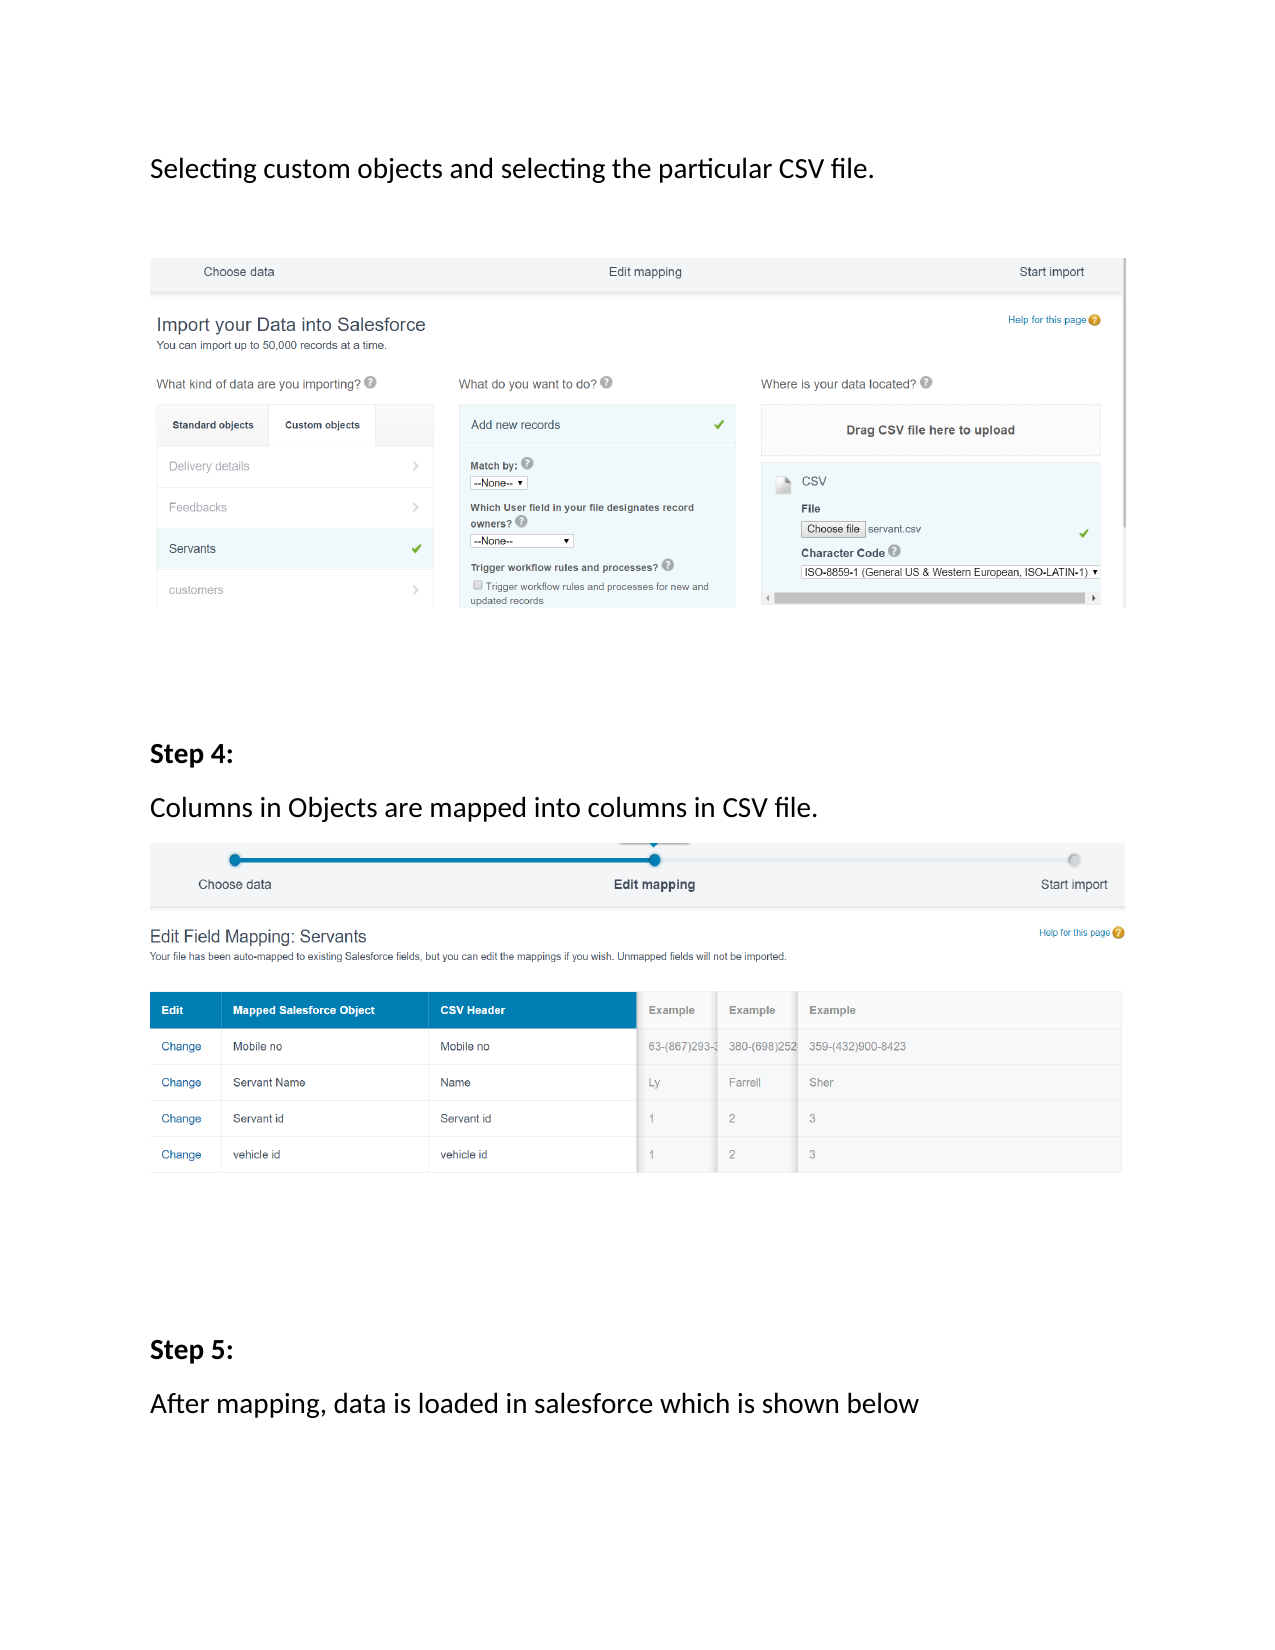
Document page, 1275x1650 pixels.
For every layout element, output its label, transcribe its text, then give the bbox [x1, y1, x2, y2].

text Step 5: [150, 1331, 1125, 1367]
text After mapping, data is loaded in salesforce which is shown below [150, 1385, 1125, 1421]
text Selecting custom objects and selecting the particular CSV file. [150, 150, 1125, 186]
text Step 4: [150, 735, 1125, 770]
text Columns in Objects are mapped into columns in CSV file. [150, 789, 1125, 825]
